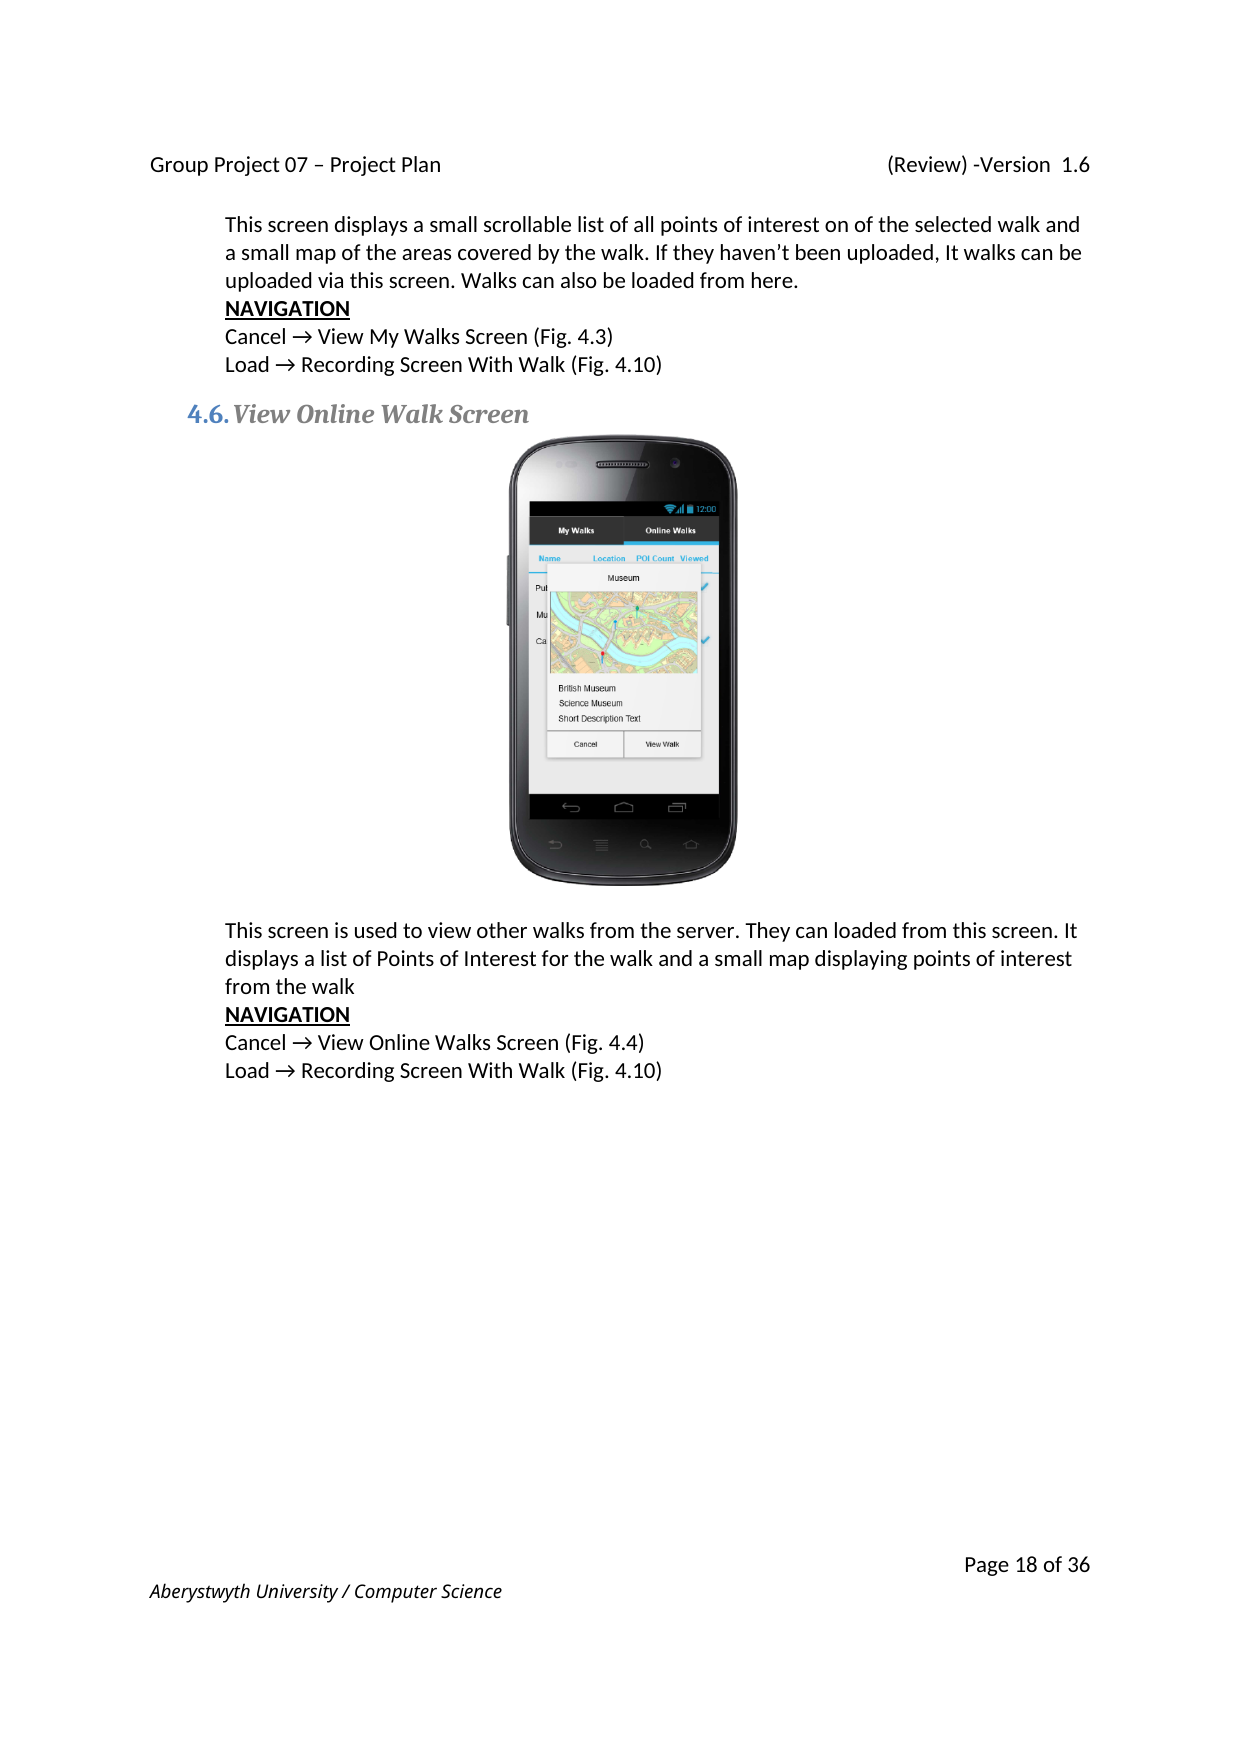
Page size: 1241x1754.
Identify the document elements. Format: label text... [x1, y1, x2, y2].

text Load → Recording Screen With Walk (Fig. 4.10) [225, 1056, 1090, 1084]
text NAVIGATION [225, 294, 1090, 322]
text Cancel → View My Walks Screen (Fig. 4.3) [225, 322, 1090, 350]
subtitle View Online Walk Screen [187, 399, 1090, 430]
text This screen is used to view other walks from the server. They can loaded from this screen. It displays a list of Points of Interest for the walk and a small map displaying points of interest from the walk [225, 916, 1090, 1000]
text Cancel → View Online Walks Screen (Fig. 4.4) [225, 1028, 1090, 1056]
text This screen displays a small scrollable list of all points of interest on of the selected walk and a small map of the areas covered by the walk. If they haven’t been uploaded, It walks can be uploaded via this screen. Walks can also be loaded from here. [225, 210, 1090, 294]
text Load → Recording Screen With Walk (Fig. 4.10) [225, 350, 1090, 378]
text NAVIGATION [225, 1000, 1090, 1028]
